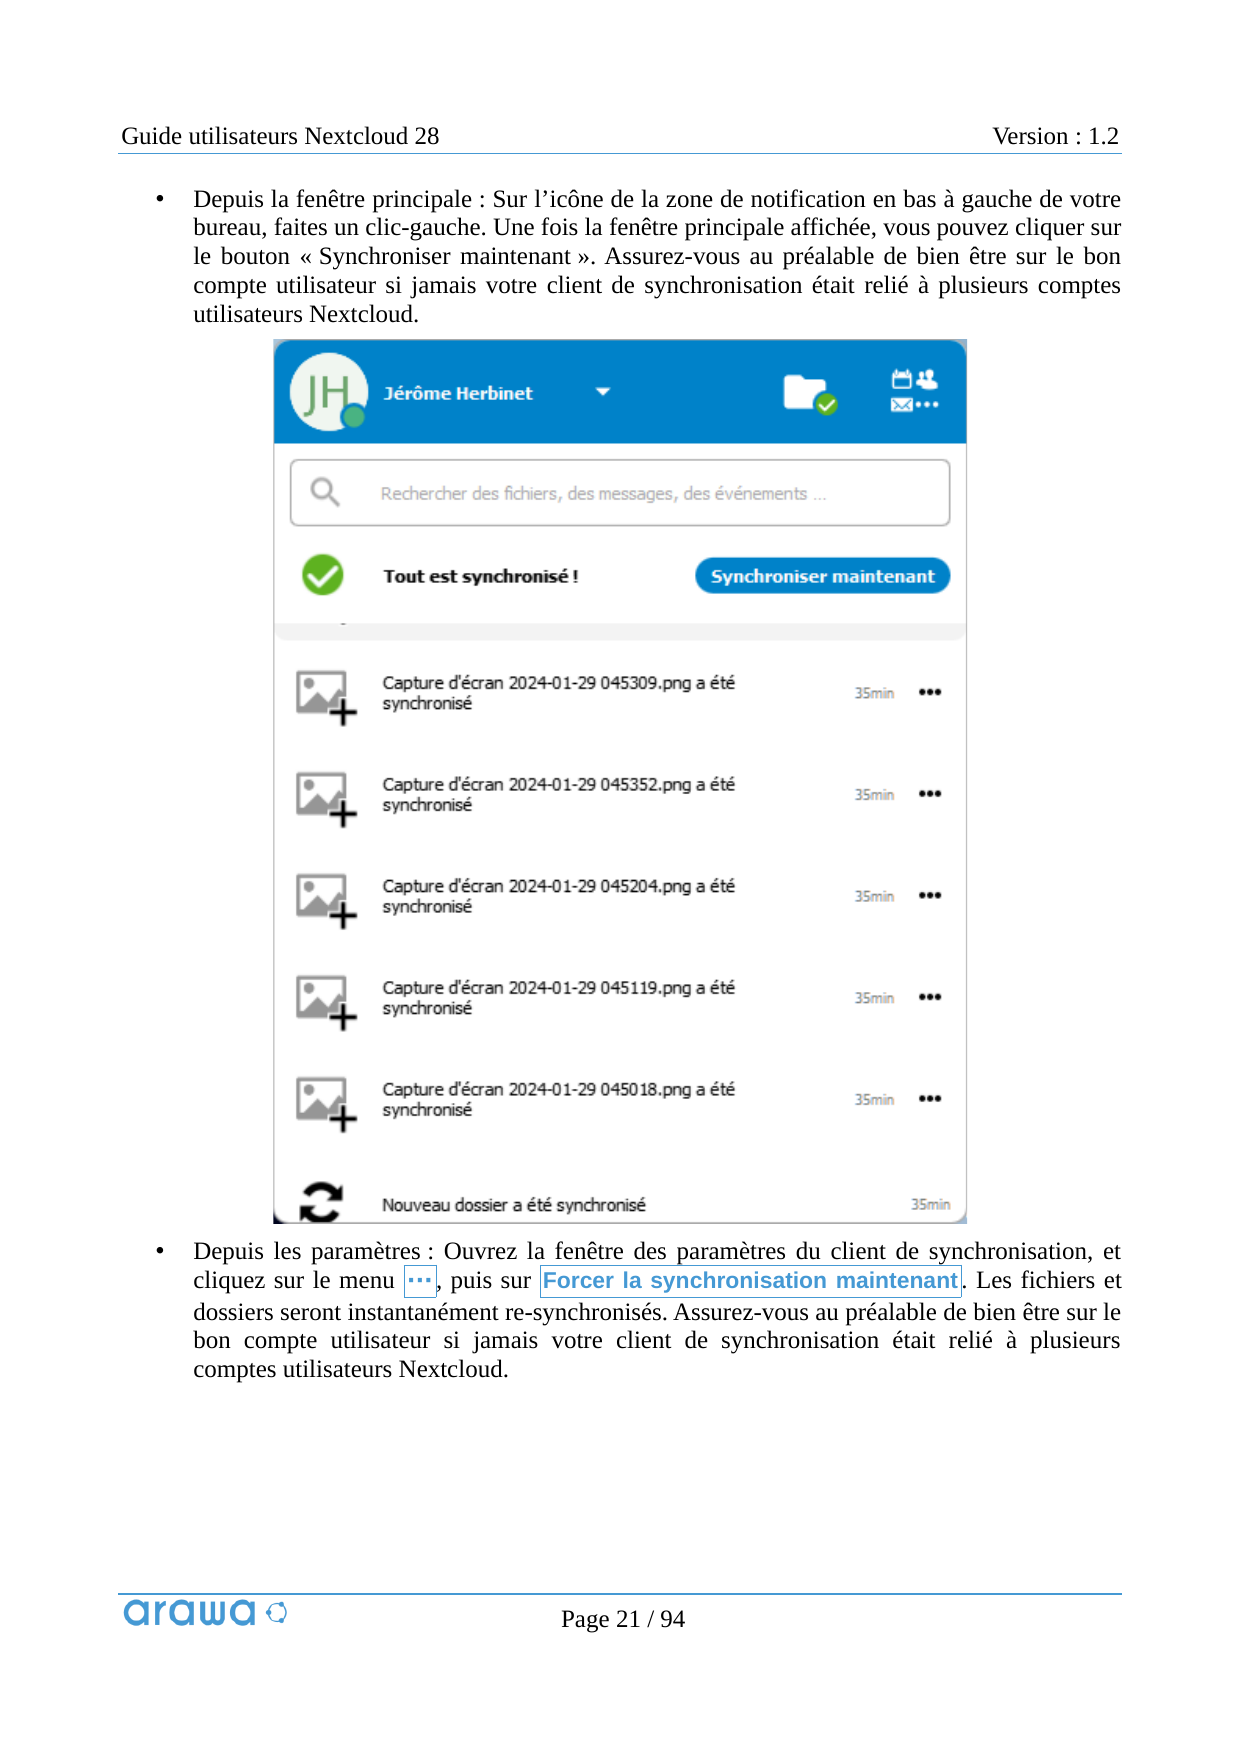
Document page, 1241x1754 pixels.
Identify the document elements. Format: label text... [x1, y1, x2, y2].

list Depuis la fenêtre principale : Sur l’icône de la zone de notification en bas à gauche de votre bureau, faites un clic-gauche. Une fois la fenêtre principale affichée, vous pouvez cliquer sur le bouton « Synchroniser maintenant ». Assurez-vous au préalable de bien être sur le bon compte utilisateur si jamais votre client de synchronisation était relié à plusieurs comptes utilisateurs Nextcloud. [156, 184, 1122, 327]
list Depuis les paramètres : Ouvrez la fenêtre des paramètres du client de synchronisation, et cliquez sur le menu ⋅⋅⋅, puis sur Forcer la synchronisation maintenant. Les fichiers et dossiers seront instantanément re-synchronisés. Assurez-vous au préalable de bien être sur le bon compte utilisateur si jamais votre client de synchronisation était relié à plusieurs comptes utilisateurs Nextcloud. [156, 1236, 1122, 1383]
picture [121, 1597, 290, 1628]
picture [273, 339, 968, 1224]
